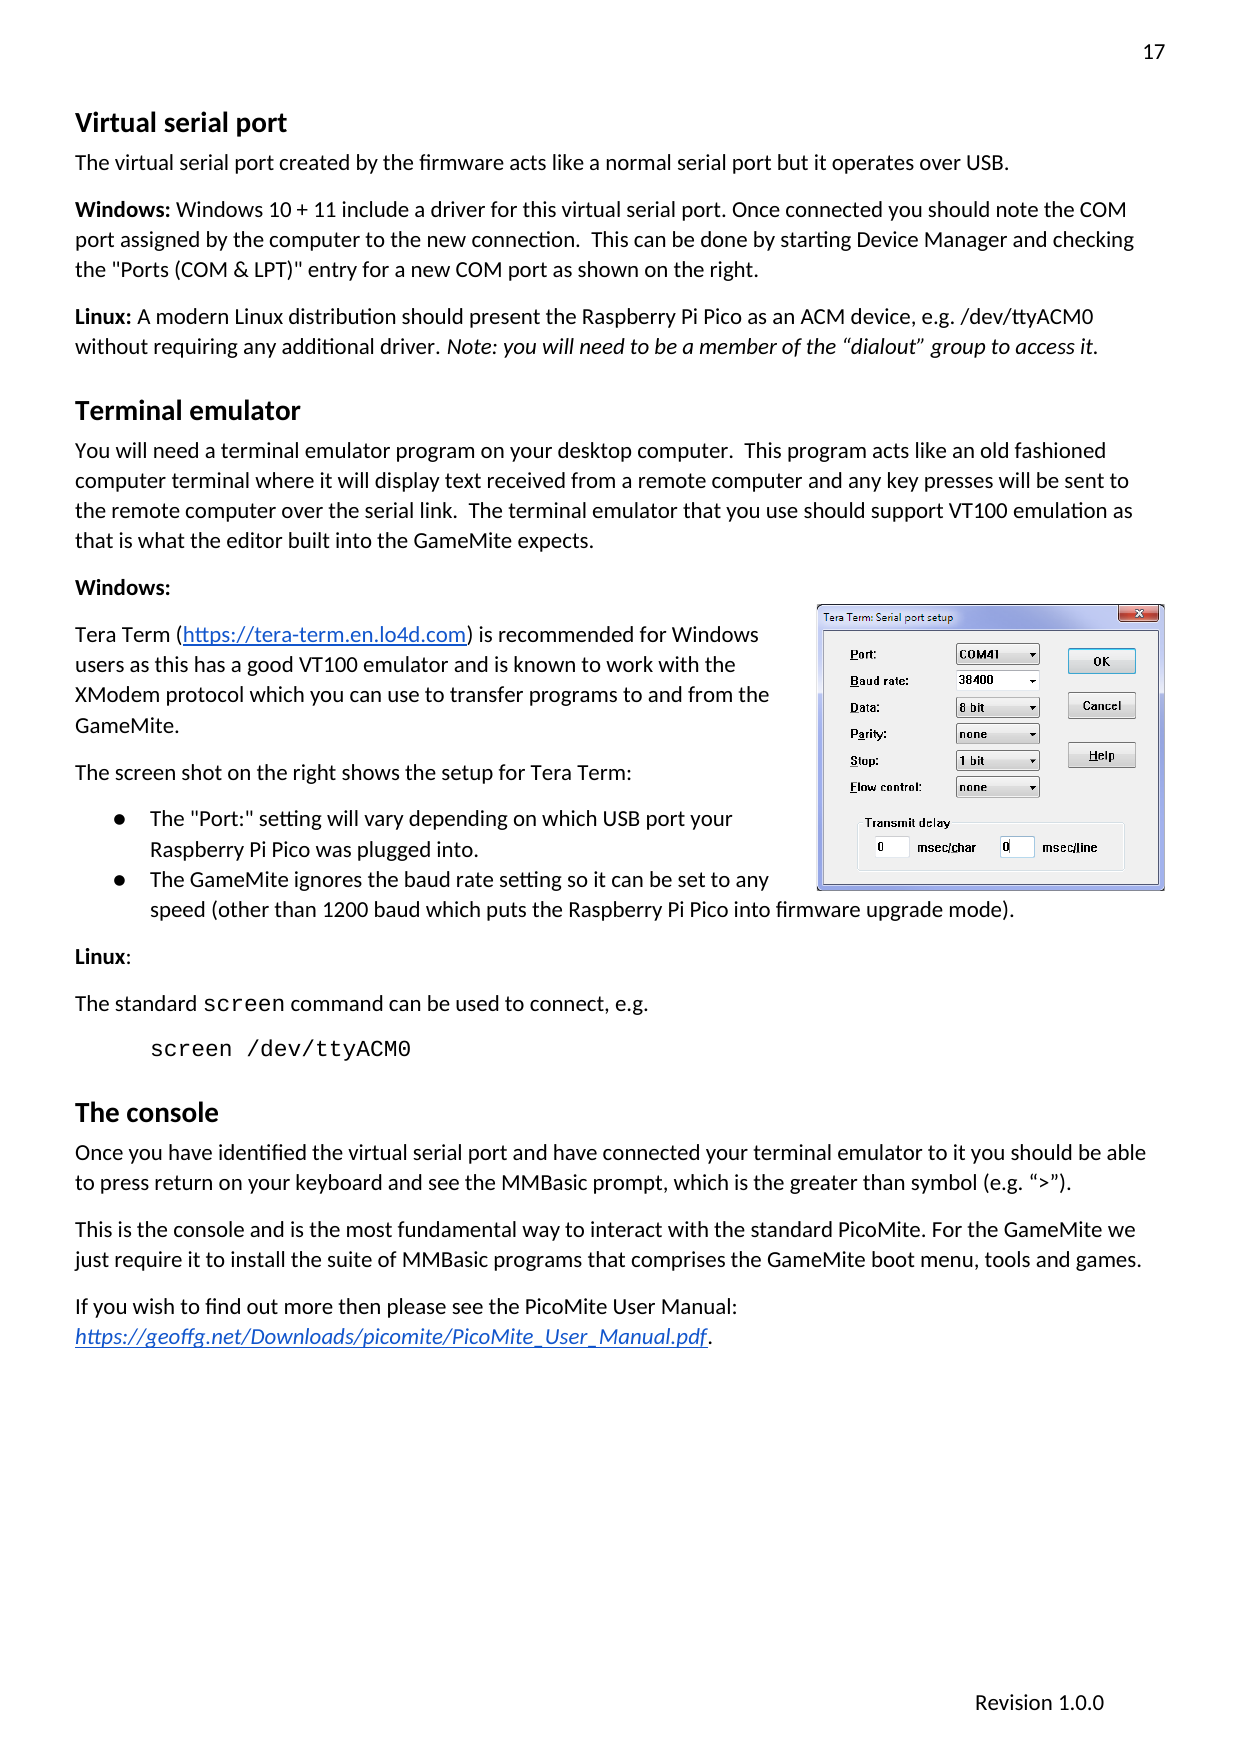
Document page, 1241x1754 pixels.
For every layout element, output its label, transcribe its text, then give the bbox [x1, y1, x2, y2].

subtitle Terminal emulator [75, 392, 1165, 427]
text The screen shot on the right shows the setup for Tera Term: [75, 758, 816, 786]
text Tera Term (https://tera-term.en.lo4d.com) is recommended for Windows users as this has a good VT100 emulator and is known to work with the XModem protocol which you can use to transfer programs to and from the GameMite. [75, 620, 816, 739]
text You will need a terminal emulator program on your desktop computer. This program acts like an old fashioned computer terminal where it will display text received from a remote computer and any key presses will be sent to the remote computer over the serial link. The terminal emulator that you use should support VT100 emulation as that is what the editor built into the GameMite expects. [75, 436, 1165, 554]
list The "Port:" setting will vary depending on which USB port your Raspberry Pi Pico was plugged into. [112, 804, 816, 863]
text screen /dev/ttyACM0 [150, 1037, 1165, 1063]
picture [816, 604, 1165, 891]
text Once you have identified the virtual serial port and have connected your terminal emulator to it you should be able to press return on your keyboard and see the MMBasic prompt, which is the greater than symbol (e.g. “>”). [75, 1138, 1165, 1196]
text Linux: A modern Linux distribution should present the Raspberry Pi Pico as an ACM device, e.g. /dev/ttyACM0 without requiring any additional driver. Note: you will need to be a member of the “dialout” group to access it. [75, 302, 1165, 361]
list The GameMite ignores the baud rate setting so it can be set to any speed (other than 1200 baud which puts the Raspberry Pi Pico into firmware upgrade mode). [112, 865, 1165, 923]
text The standard screen command can be used to connect, e.g. [75, 989, 1165, 1018]
text Windows: Windows 10 + 11 include a driver for this virtual serial port. Once connected you should note the COM port assigned by the computer to the new connection. This can be done by starting Device Manager and checking the "Ports (COM & LPT)" entry for a new COM port as shown on the right. [75, 195, 1165, 283]
text Linux: [75, 942, 1165, 970]
text If you wish to find out more then please see the PicoMite User Manual: https://geoffg.net/Downloads/picomite/PicoMite_User_Manual.pdf. [75, 1292, 1165, 1351]
subtitle Virtual serial port [75, 104, 1165, 140]
text Windows: [75, 573, 1165, 601]
text This is the console and is the most fundamental way to interact with the standard PicoMite. For the GameMite we just require it to install the suite of MMBasic programs that comprises the GameMite boot menu, tools and games. [75, 1215, 1165, 1273]
subtitle The console [75, 1094, 1165, 1130]
text The virtual serial port created by the firmware acts like a normal serial port but it operates over USB. [75, 148, 1165, 176]
